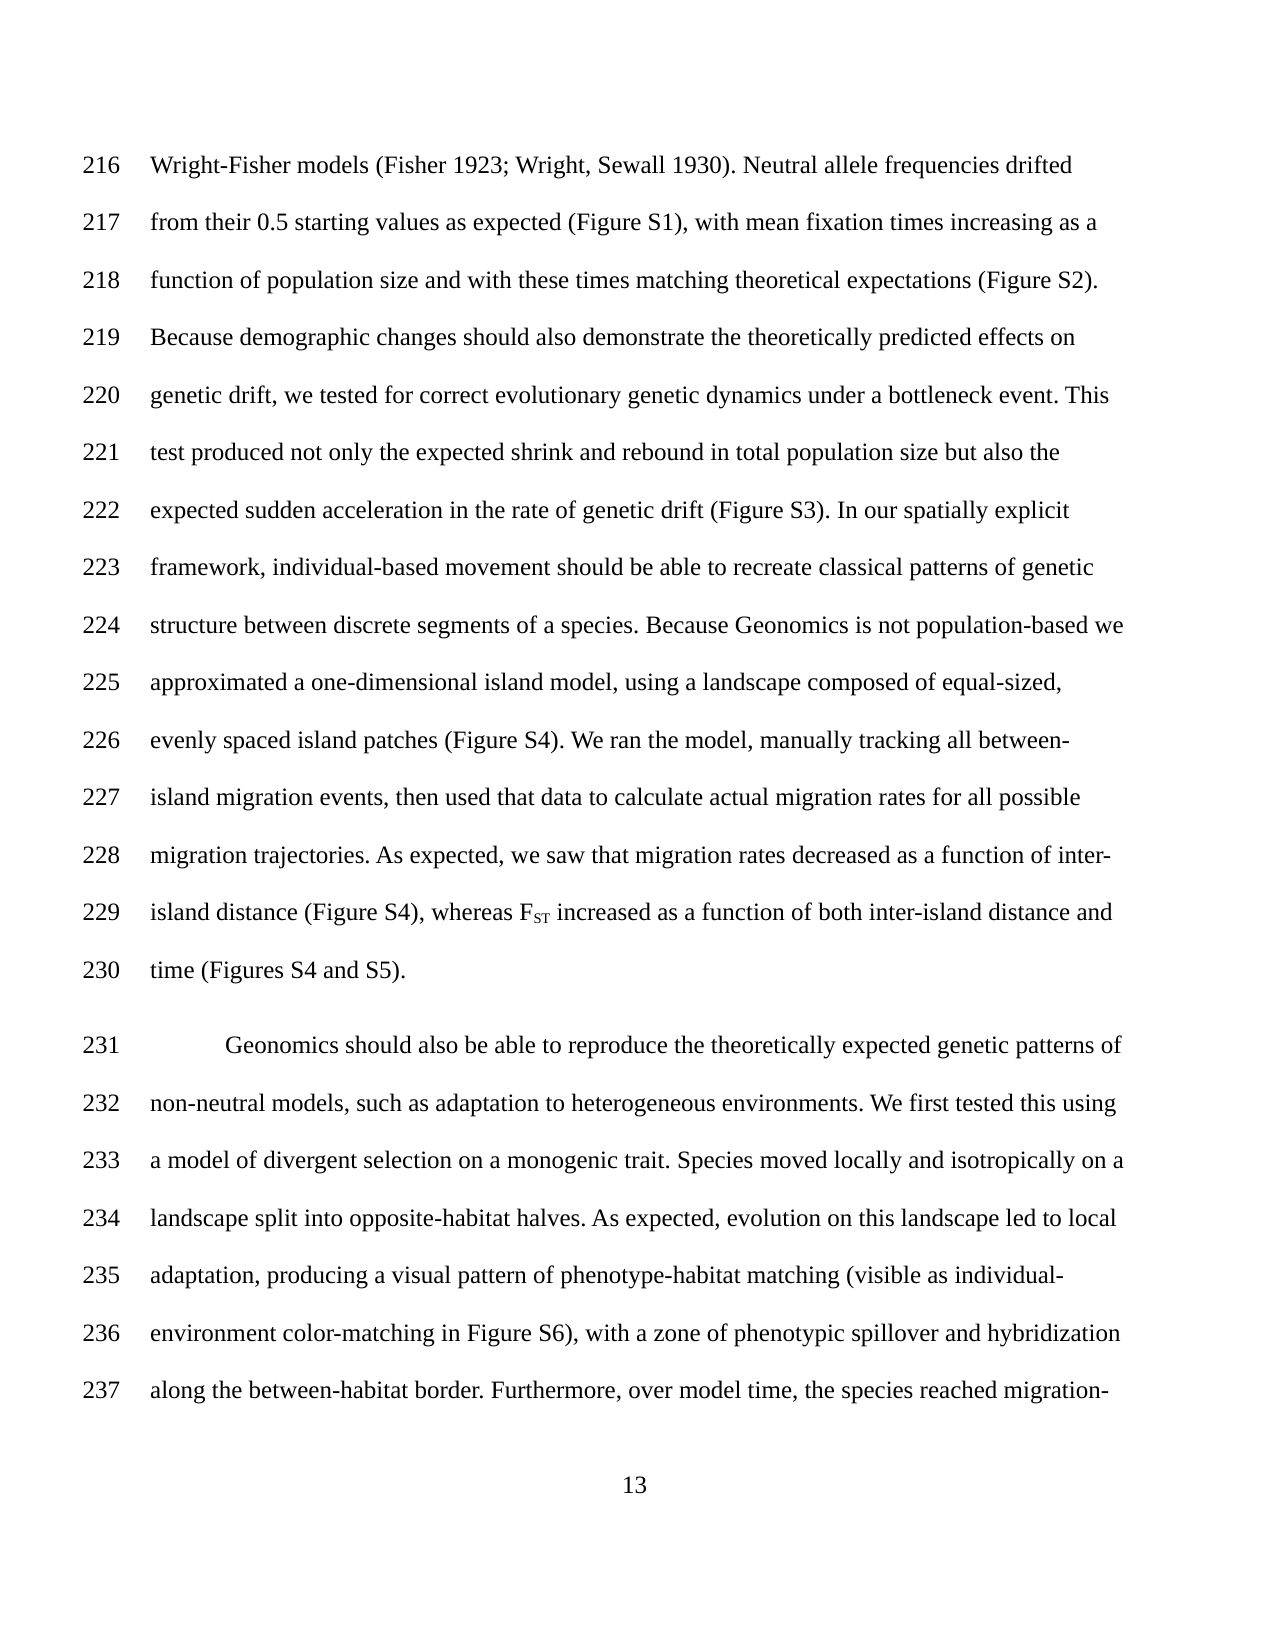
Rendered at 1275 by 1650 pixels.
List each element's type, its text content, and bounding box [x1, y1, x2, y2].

text Geonomics should also be able to reproduce the theoretically expected genetic patterns of non-neutral models, such as adaptation to heterogeneous environments. We first tested this using a model of divergent selection on a monogenic trait. Species moved locally and isotropically on a landscape split into opposite-habitat halves. As expected, evolution on this landscape led to local adaptation, producing a visual pattern of phenotype-habitat matching (visible as individual-environment color-matching in Figure S6), with a zone of phenotypic spillover and hybridization along the between-habitat border. Furthermore, over model time, the species reached migration- [150, 1030, 1125, 1404]
text Wright-Fisher models (Fisher 1923; Wright, Sewall 1930). Neutral allele frequencies drifted from their 0.5 starting values as expected (Figure S1), with mean fixation times increasing as a function of population size and with these times matching theoretical expectations (Figure S2). Because demographic changes should also demonstrate the theoretically predicted effects on genetic drift, we tested for correct evolutionary genetic dynamics under a bottleneck event. This test produced not only the expected shrink and rebound in total population size but also the expected sudden acceleration in the rate of genetic drift (Figure S3). In our spatially explicit framework, individual-based movement should be able to recreate classical patterns of genetic structure between discrete segments of a species. Because Geonomics is not population-based we approximated a one-dimensional island model, using a landscape composed of equal-sized, evenly spaced island patches (Figure S4). We ran the model, manually tracking all between-island migration events, then used that data to calculate actual migration rates for all possible migration trajectories. As expected, we saw that migration rates decreased as a function of inter-island distance (Figure S4), whereas FST increased as a function of both inter-island distance and time (Figures S4 and S5). [150, 150, 1125, 984]
